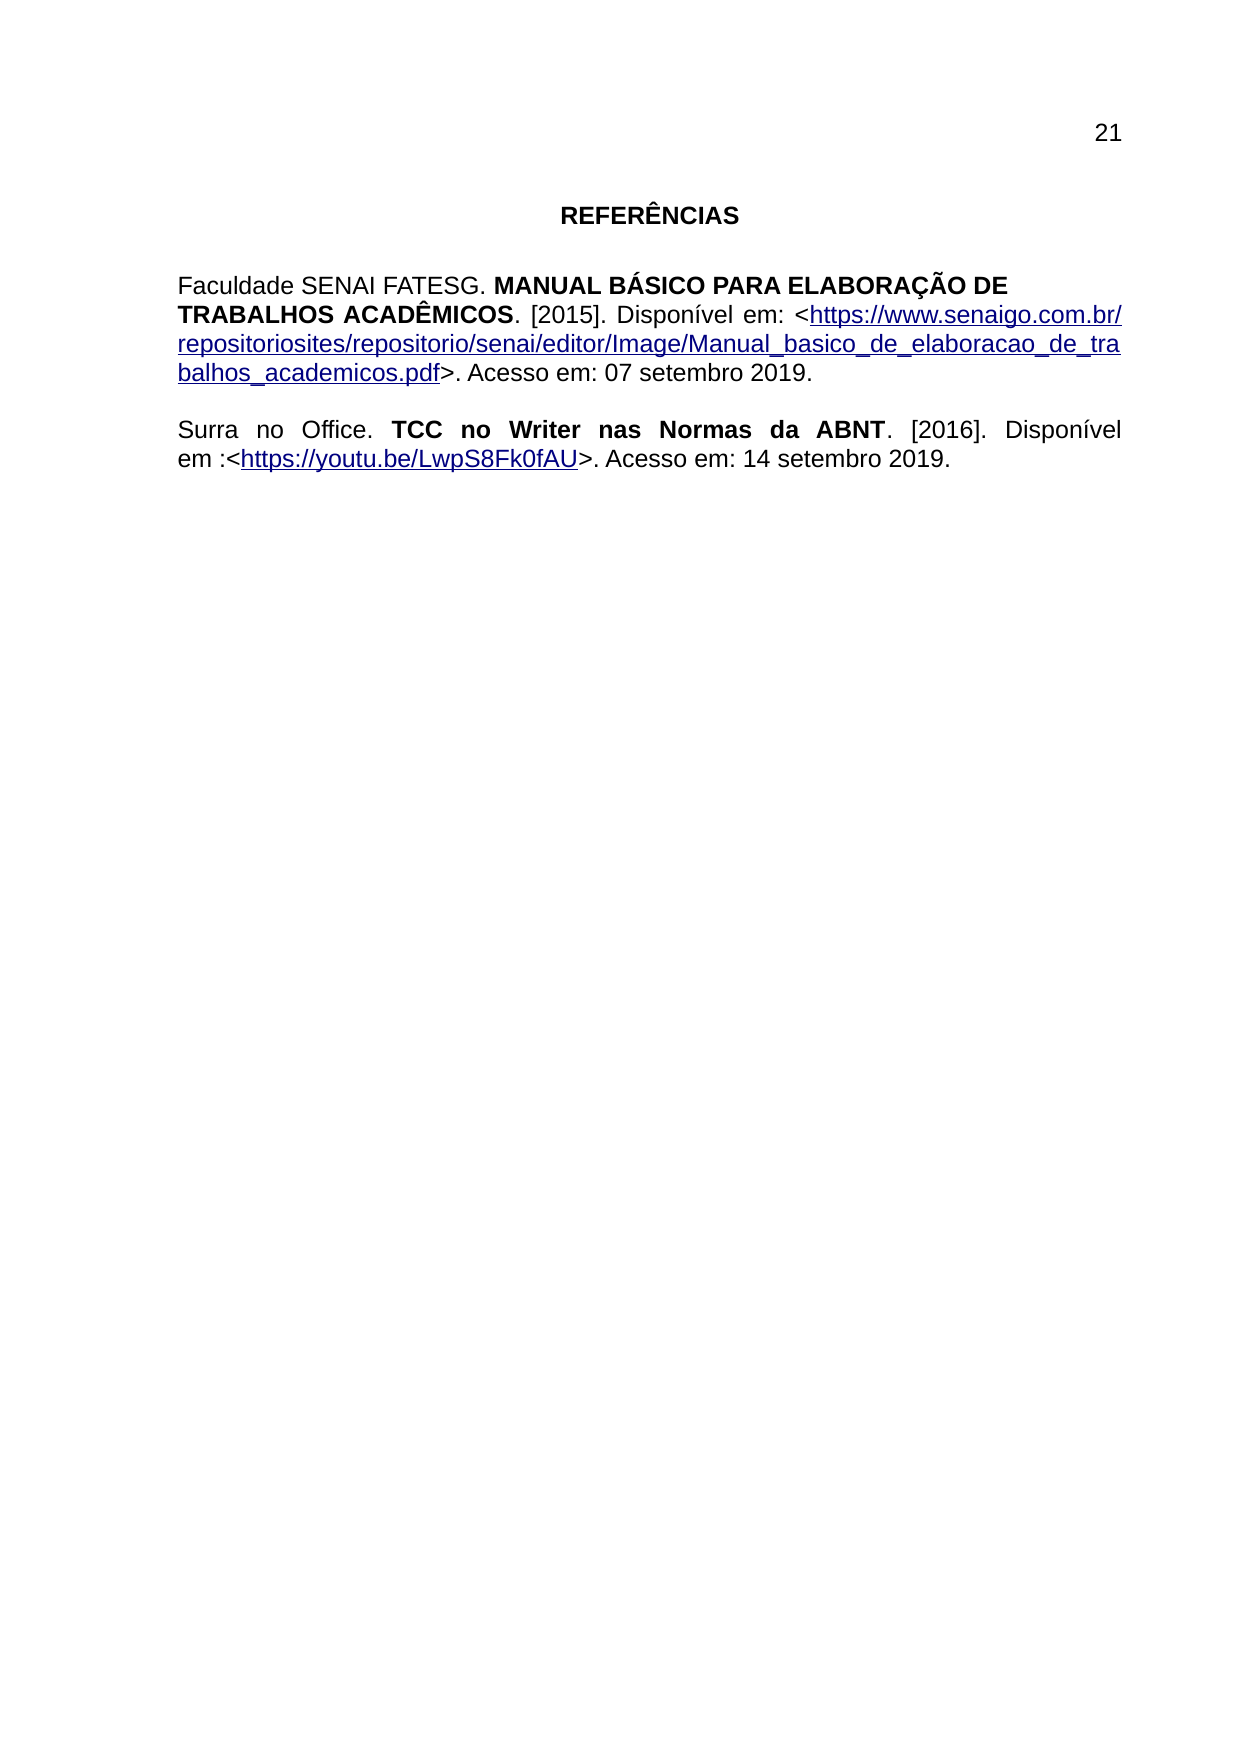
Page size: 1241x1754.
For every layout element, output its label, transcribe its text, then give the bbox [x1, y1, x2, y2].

text TRABALHOS ACADÊMICOS. [2015]. Disponível em: <https://www.senaigo.com.br/ repositoriosites/repositorio/senai/editor/Image/Manual_basico_de_elaboracao_de_trabalhos_academicos.pdf>. Acesso em: 07 setembro 2019. [177, 300, 1122, 386]
text Surra no Office. TCC no Writer nas Normas da ABNT. [2016]. Disponível em :<https://youtu.be/LwpS8Fk0fAU>. Acesso em: 14 setembro 2019. [177, 415, 1122, 473]
subtitle REFERÊNCIAS [177, 201, 1122, 230]
text Faculdade SENAI FATESG. MANUAL BÁSICO PARA ELABORAÇÃO DE [177, 271, 1122, 300]
